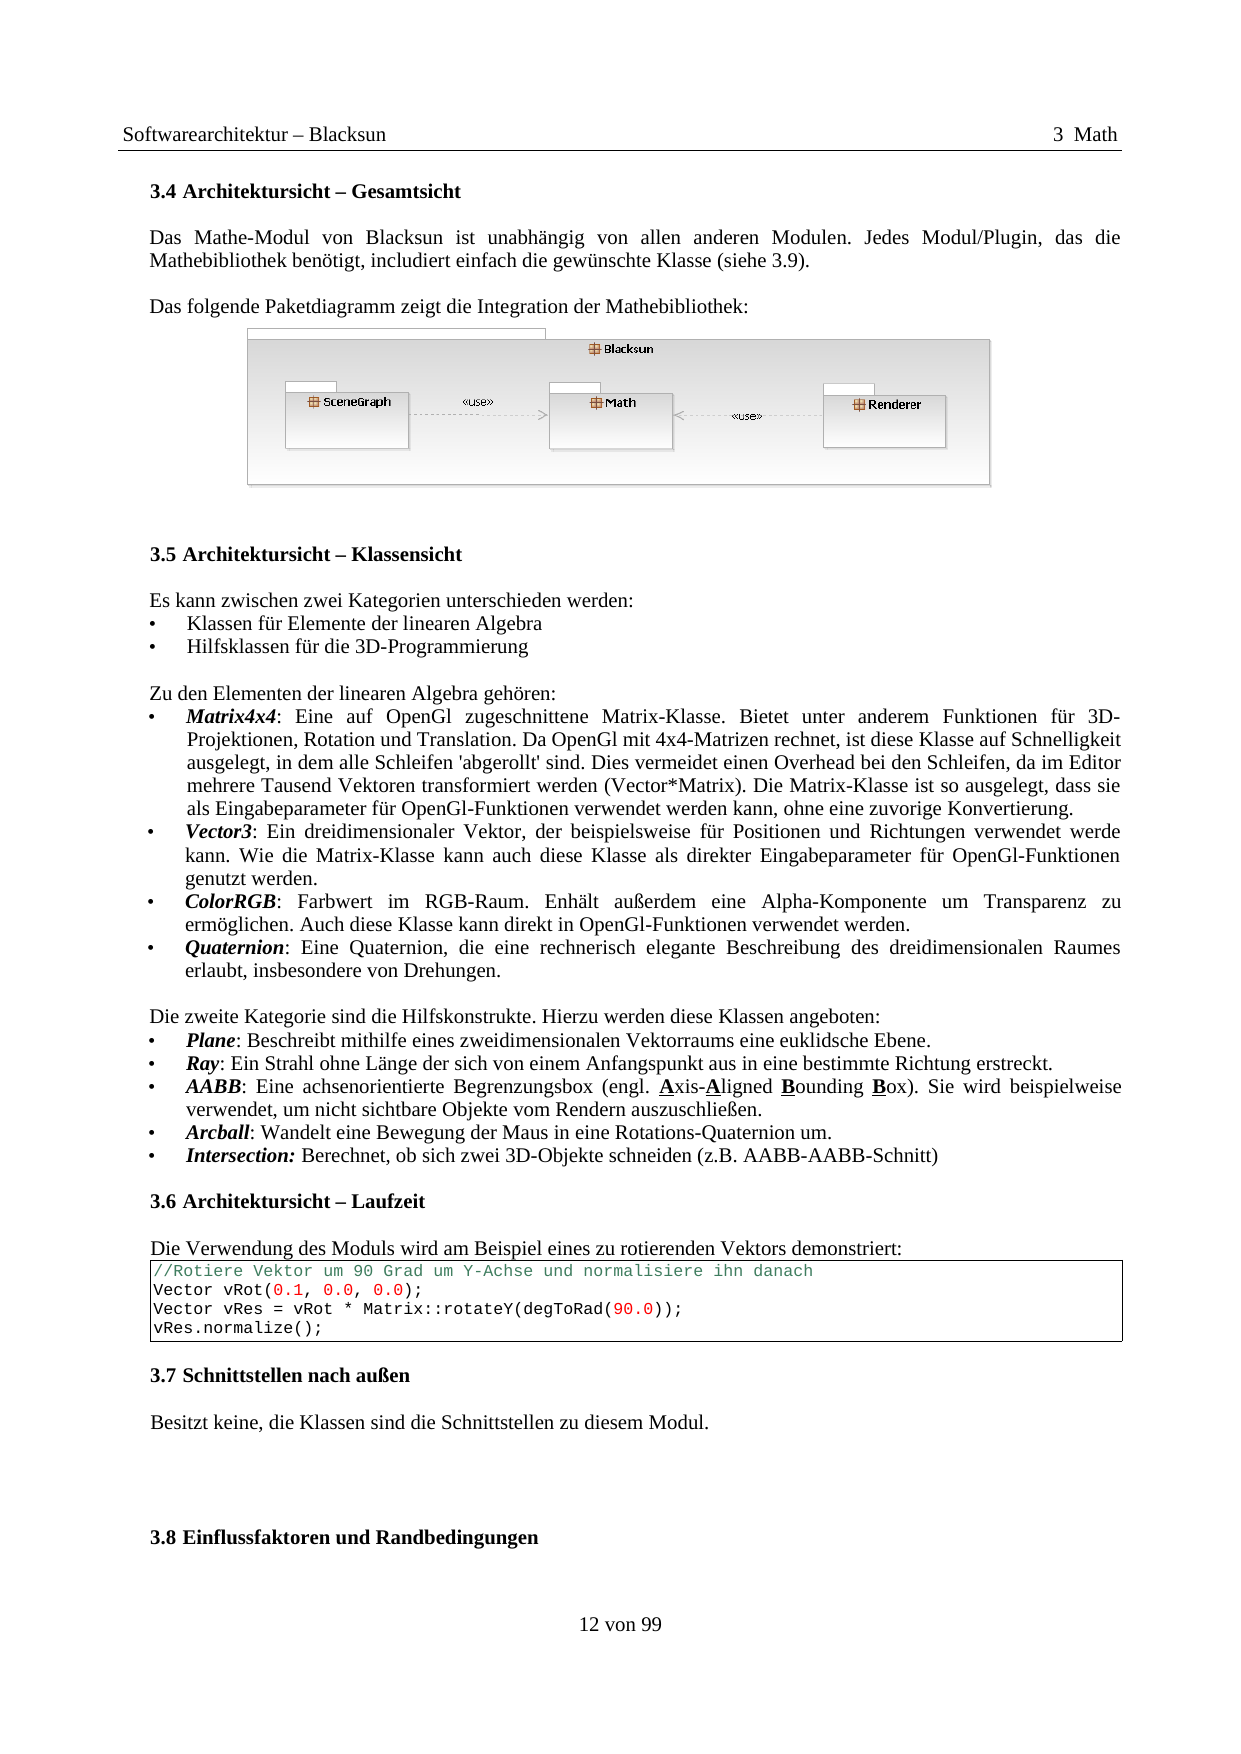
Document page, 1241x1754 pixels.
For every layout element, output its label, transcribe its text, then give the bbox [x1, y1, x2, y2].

text Die Verwendung des Moduls wird am Beispiel eines zu rotierenden Vektors demonstriert: [150, 1237, 1122, 1260]
text Die zweite Kategorie sind die Hilfskonstrukte. Hierzu werden diese Klassen angeboten: [118, 1005, 1122, 1028]
text Das folgende Paketdiagramm zeigt die Integration der Mathebibliothek: [149, 295, 1122, 318]
list Matrix4x4: Eine auf OpenGl zugeschnittene Matrix-Klasse. Bietet unter anderem Funktionen für 3D-Projektionen, Rotation und Translation. Da OpenGl mit 4x4-Matrizen rechnet, ist diese Klasse auf Schnelligkeit ausgelegt, in dem alle Schleifen 'abgerollt' sind. Dies vermeidet einen Overhead bei den Schleifen, da im Editor mehrere Tausend Vektoren transformiert werden (Vector*Matrix). Die Matrix-Klasse ist so ausgelegt, dass sie als Eingabeparameter für OpenGl-Funktionen verwendet werden kann, ohne eine zuvorige Konvertierung. [148, 705, 1122, 820]
subtitle Architektursicht – Gesamtsicht [145, 179, 1122, 203]
list Quaternion: Eine Quaternion, die eine rechnerisch elegante Beschreibung des dreidimensionalen Raumes erlaubt, insbesondere von Drehungen. [147, 936, 1122, 982]
list Arcball: Wandelt eine Bewegung der Maus in eine Rotations-Quaternion um. [148, 1121, 1122, 1144]
list Plane: Beschreibt mithilfe eines zweidimensionalen Vektorraums eine euklidsche Ebene. [148, 1028, 1122, 1052]
subtitle Architektursicht – Klassensicht [145, 543, 1122, 566]
list Ray: Ein Strahl ohne Länge der sich von einem Anfangspunkt aus in eine bestimmte Richtung erstreckt. [148, 1052, 1122, 1075]
list Klassen für Elemente der linearen Algebra [118, 612, 1122, 635]
subtitle Einflussfaktoren und Randbedingungen [145, 1526, 1122, 1549]
text Das Mathe-Modul von Blacksun ist unabhängig von allen anderen Modulen. Jedes Modul/Plugin, das die Mathebibliothek benötigt, includiert einfach die gewünschte Klasse (siehe 3.9). [149, 226, 1122, 272]
subtitle Schnittstellen nach außen [145, 1364, 1122, 1387]
list AABB: Eine achsenorientierte Begrenzungsbox (engl. Axis-Aligned Bounding Box). Sie wird beispielweise verwendet, um nicht sichtbare Objekte vom Rendern auszuschließen. [148, 1075, 1122, 1121]
subtitle Architektursicht – Laufzeit [145, 1190, 1122, 1213]
text //Rotiere Vektor um 90 Grad um Y-Achse und normalisiere ihn danach [151, 1261, 1122, 1279]
text Vector vRot(0.1, 0.0, 0.0); [151, 1279, 1122, 1297]
list Hilfsklassen für die 3D-Programmierung [118, 635, 1122, 658]
list ColorRGB: Farbwert im RGB-Raum. Enhält außerdem eine Alpha-Komponente um Transparenz zu ermöglichen. Auch diese Klasse kann direkt in OpenGl-Funktionen verwendet werden. [147, 890, 1122, 936]
text vRes.normalize(); [151, 1316, 1122, 1341]
text Besitzt keine, die Klassen sind die Schnittstellen zu diesem Modul. [150, 1411, 1122, 1434]
text Es kann zwischen zwei Kategorien unterschieden werden: [118, 589, 1122, 612]
picture [237, 318, 1003, 497]
list Vector3: Ein dreidimensionaler Vektor, der beispielsweise für Positionen und Richtungen verwendet werde kann. Wie die Matrix-Klasse kann auch diese Klasse als direkter Eingabeparameter für OpenGl-Funktionen genutzt werden. [147, 820, 1122, 890]
text Zu den Elementen der linearen Algebra gehören: [118, 682, 1122, 705]
text Vector vRes = vRot * Matrix::rotateY(degToRad(90.0)); [151, 1297, 1122, 1316]
list Intersection: Berechnet, ob sich zwei 3D-Objekte schneiden (z.B. AABB-AABB-Schnitt) [148, 1144, 1122, 1167]
